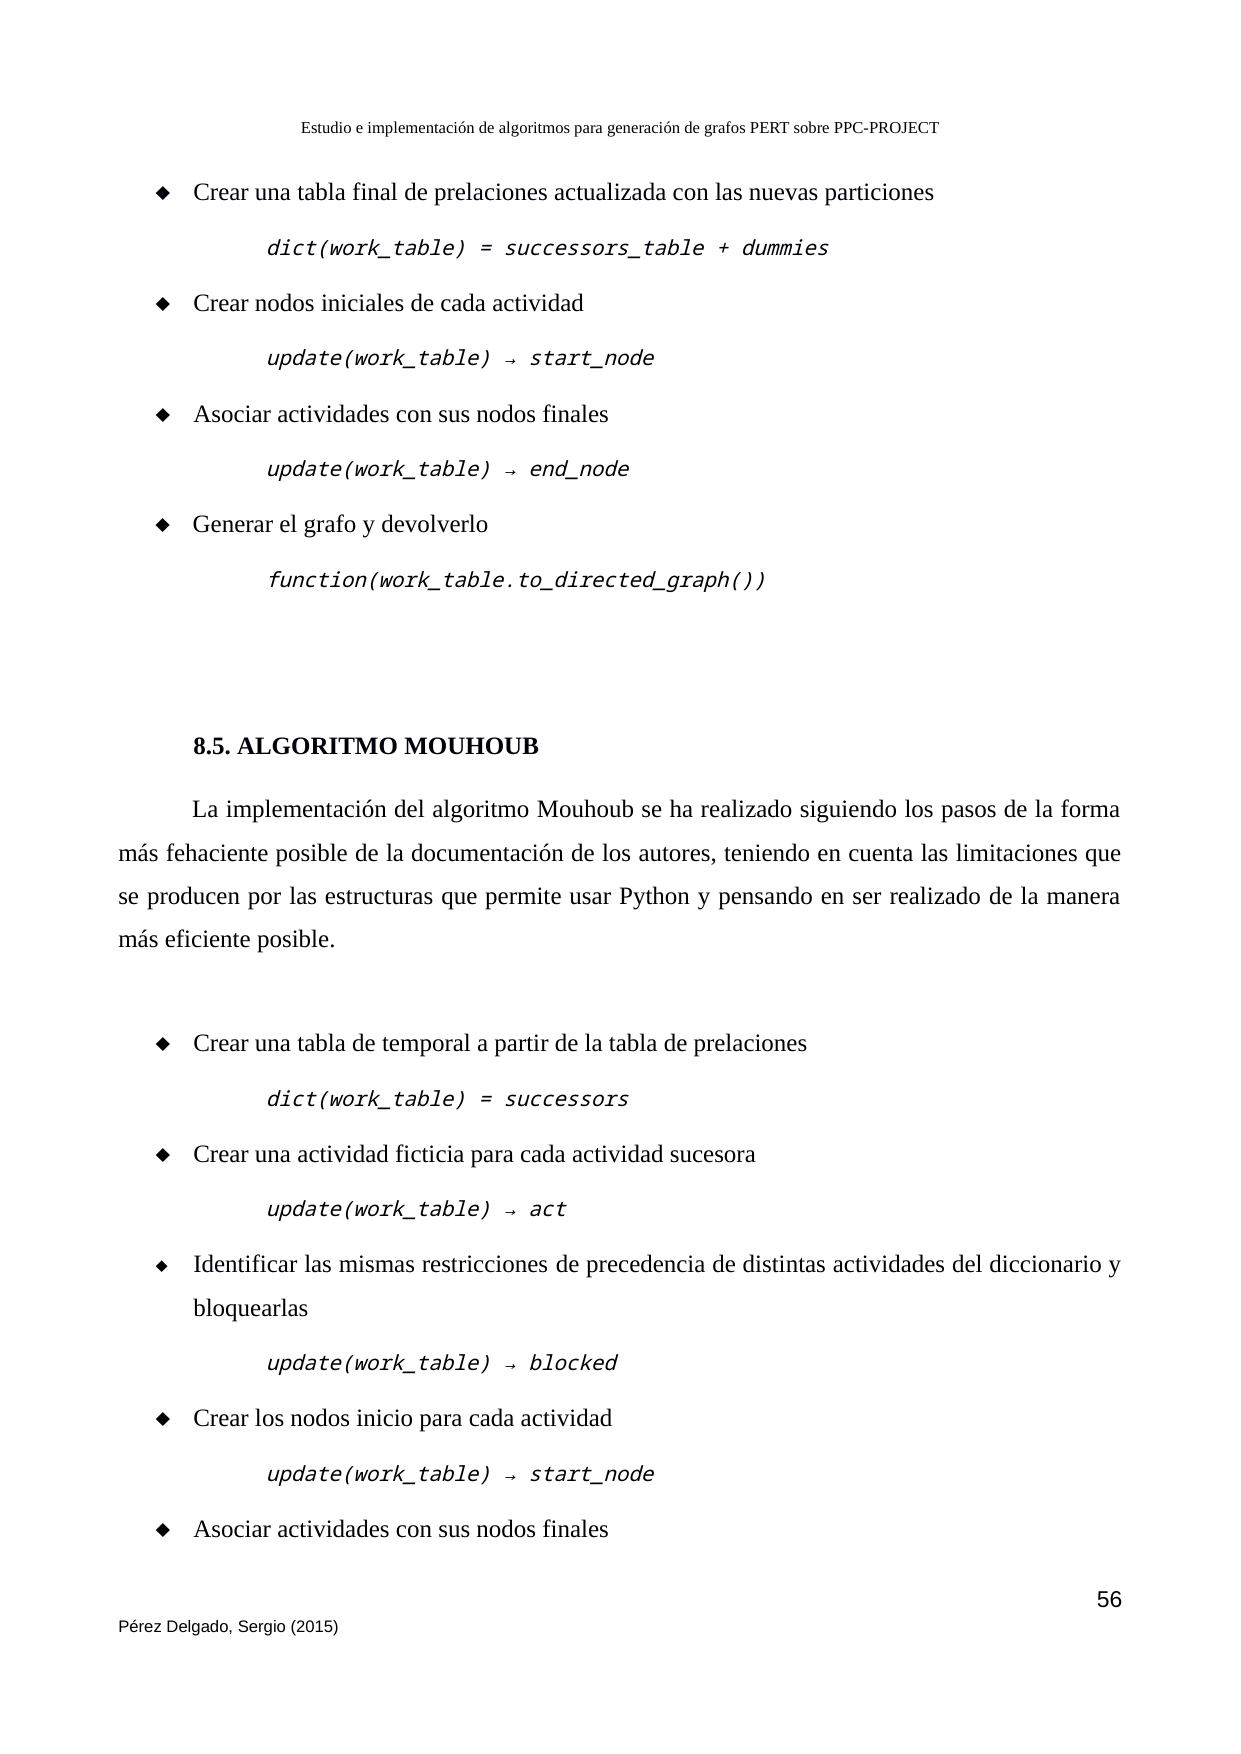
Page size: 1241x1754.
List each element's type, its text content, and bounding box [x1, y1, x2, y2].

list Crear nodos iniciales de cada actividad [156, 288, 1122, 317]
text La implementación del algoritmo Mouhoub se ha realizado siguiendo los pasos de la forma más fehaciente posible de la documentación de los autores, teniendo en cuenta las limitaciones que se producen por las estructuras que permite usar Python y pensando en ser realizado de la manera más eficiente posible. [118, 794, 1122, 953]
text update(work_table) → blocked [193, 1348, 1122, 1377]
list Identificar las mismas restricciones de precedencia de distintas actividades del diccionario y bloquearlas [156, 1249, 1122, 1321]
text dict(work_table) = successors_table + dummies [266, 233, 1122, 261]
list Asociar actividades con sus nodos finales [156, 1514, 1122, 1543]
list Generar el grafo y devolverlo [155, 509, 1122, 538]
text function(work_table.to_directed_graph()) [192, 565, 1122, 593]
list Crear una actividad ficticia para cada actividad sucesora [156, 1139, 1122, 1168]
list Asociar actividades con sus nodos finales [156, 399, 1122, 427]
subtitle 8.5. ALGORITMO MOUHOUB [156, 731, 1122, 760]
text update(work_table) → start_node [193, 1459, 1122, 1487]
list Crear los nodos inicio para cada actividad [156, 1403, 1122, 1432]
text update(work_table) → act [266, 1194, 1122, 1223]
text update(work_table) → start_node [193, 343, 1122, 372]
text update(work_table) → end_node [193, 454, 1122, 483]
list Crear una tabla de temporal a partir de la tabla de prelaciones [156, 1028, 1122, 1057]
text dict(work_table) = successors [266, 1084, 1122, 1112]
list Crear una tabla final de prelaciones actualizada con las nuevas particiones [156, 177, 1122, 206]
